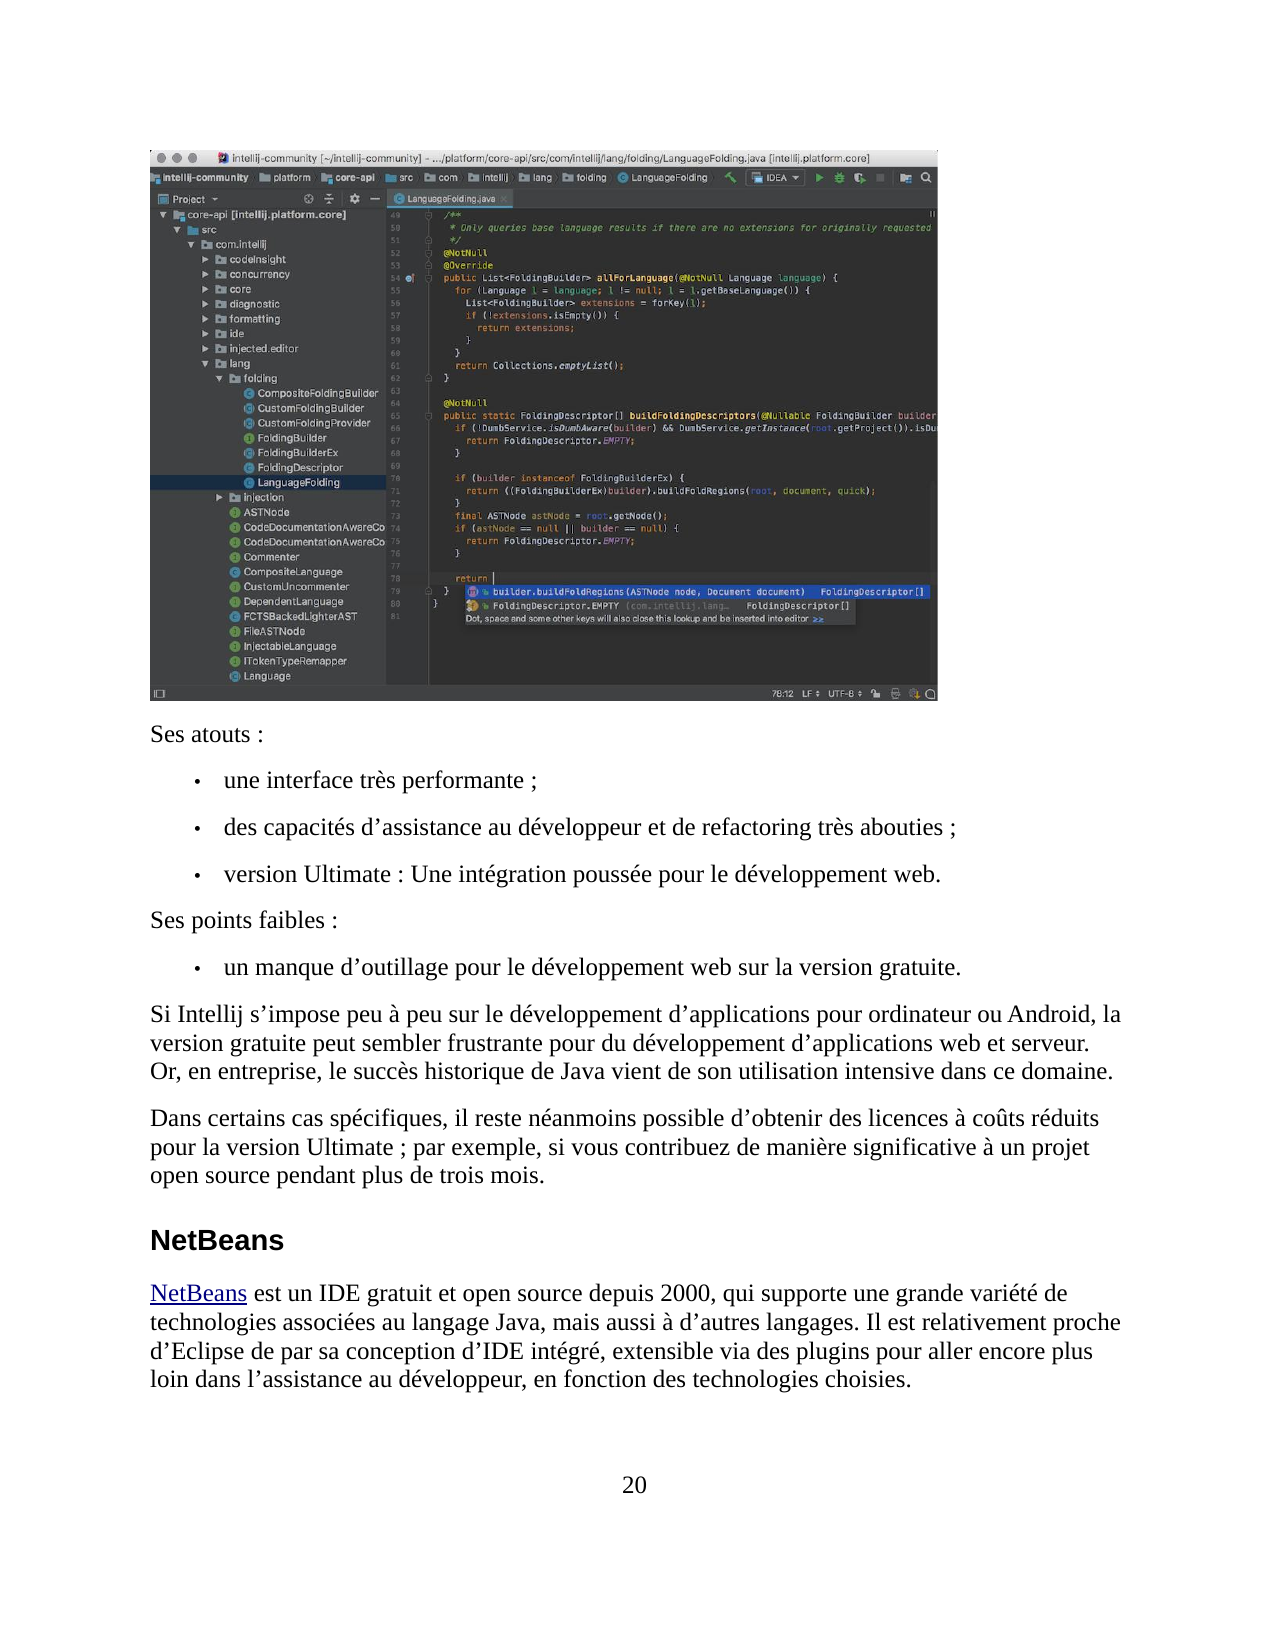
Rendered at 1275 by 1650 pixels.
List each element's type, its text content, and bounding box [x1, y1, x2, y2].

text NetBeans est un IDE gratuit et open source depuis 2000, qui supporte une grande variété de technologies associées au langage Java, mais aussi à d’autres langages. Il est relativement proche d’Eclipse de par sa conception d’IDE intégré, extensible via des plugins pour aller encore plus loin dans l’assistance au développeur, en fonction des technologies choisies. [150, 1278, 1125, 1393]
picture [150, 150, 938, 701]
subtitle NetBeans [150, 1223, 1125, 1257]
list un manque d’outillage pour le développement web sur la version gratuite. [194, 952, 1125, 981]
list une interface très performante ; [194, 766, 1125, 794]
text Dans certains cas spécifiques, il reste néanmoins possible d’obtenir des licences à coûts réduits pour la version Ultimate ; par exemple, si vous contribuez de manière significative à un projet open source pendant plus de trois mois. [150, 1103, 1125, 1189]
list version Ultimate : Une intégration poussée pour le développement web. [194, 859, 1125, 888]
text Ses points faibles : [150, 906, 1125, 934]
text Ses atouts : [150, 719, 1125, 748]
text Si Intellij s’impose peu à peu sur le développement d’applications pour ordinateur ou Android, la version gratuite peut sembler frustrante pour du développement d’applications web et serveur. Or, en entreprise, le succès historique de Java vient de son utilisation intensive dans ce domaine. [150, 999, 1125, 1085]
list des capacités d’assistance au développeur et de refactoring très abouties ; [194, 812, 1125, 841]
